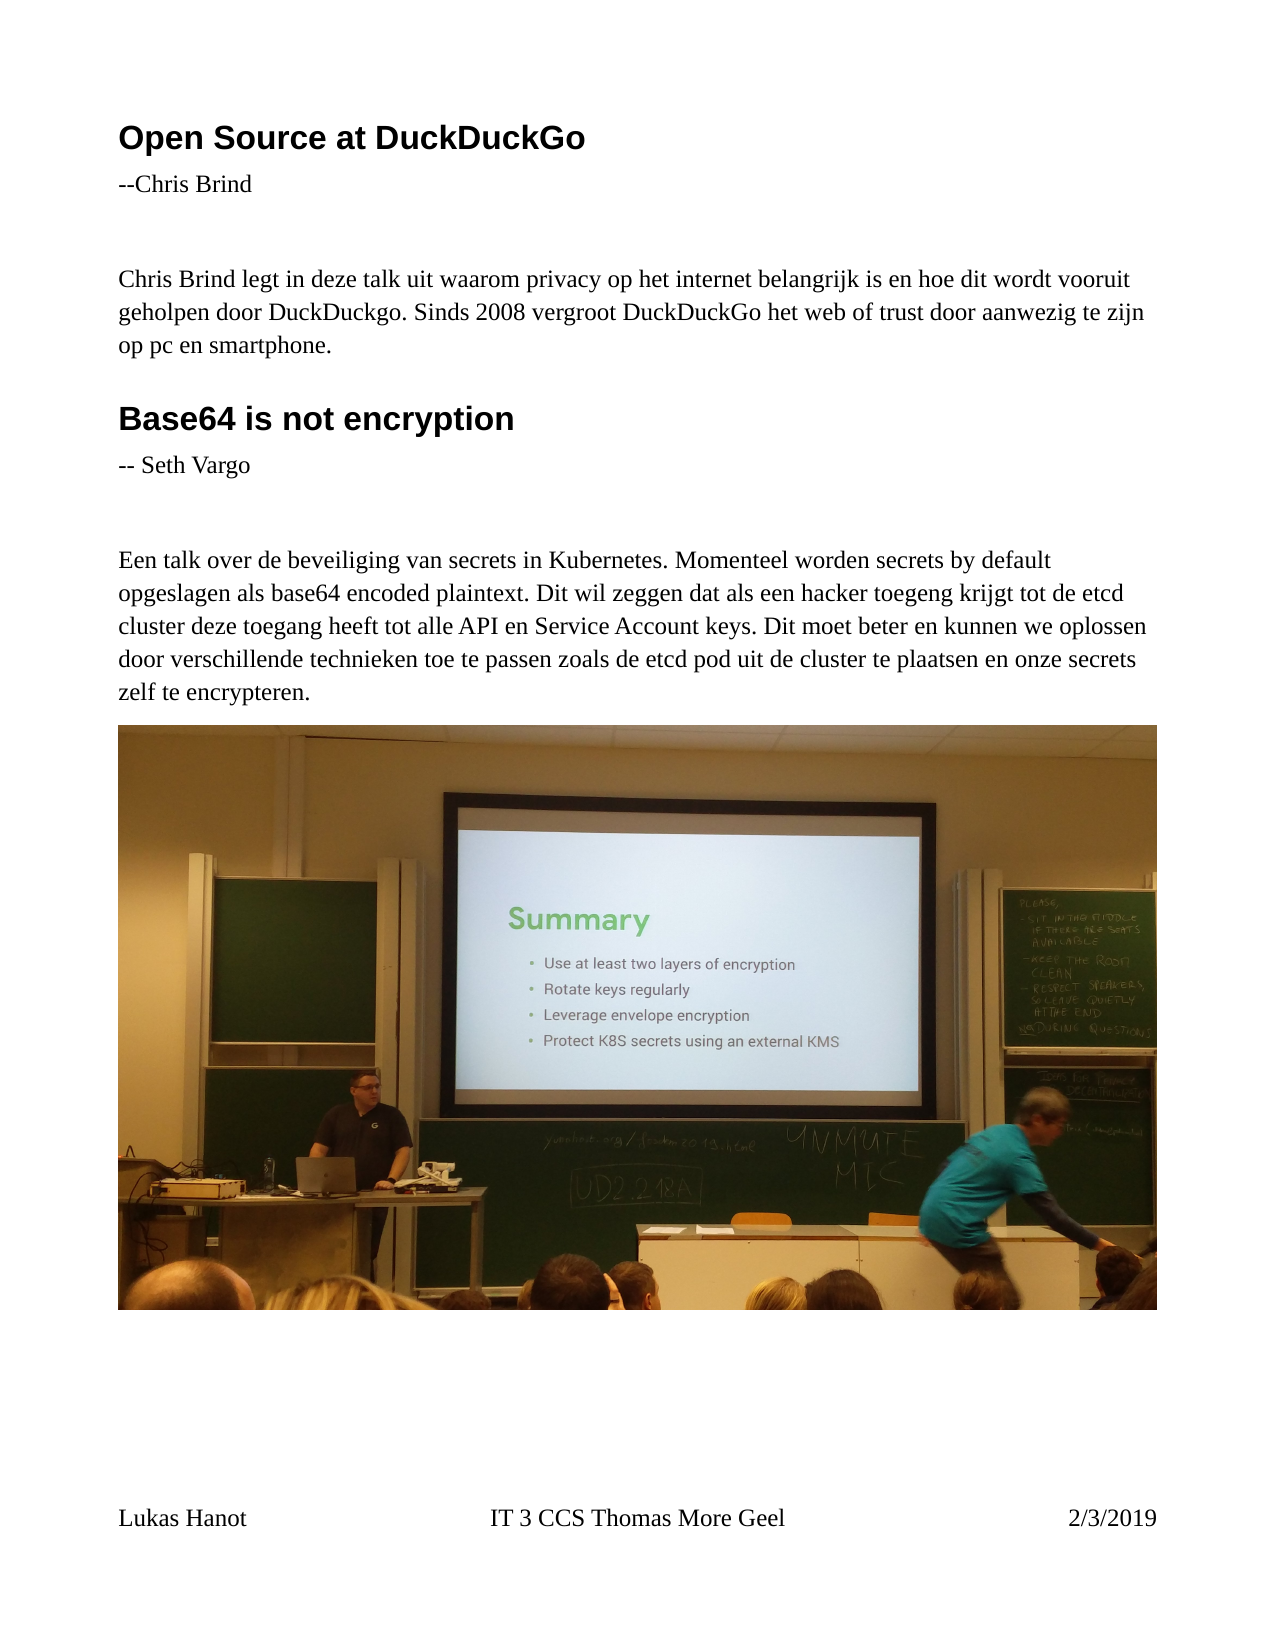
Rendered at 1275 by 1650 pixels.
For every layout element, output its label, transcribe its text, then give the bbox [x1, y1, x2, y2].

text --Chris Brind [118, 169, 1157, 198]
picture [118, 725, 1157, 1310]
subtitle Base64 is not encryption [118, 399, 1157, 438]
subtitle Open Source at DuckDuckGo [118, 118, 1157, 157]
text -- Seth Vargo [118, 450, 1157, 479]
text Chris Brind legt in deze talk uit waarom privacy op het internet belangrijk is en hoe dit wordt vooruit geholpen door DuckDuckgo. Sinds 2008 vergroot DuckDuckGo het web of trust door aanwezig te zijn op pc en smartphone. [118, 264, 1157, 359]
text Een talk over de beveiliging van secrets in Kubernetes. Momenteel worden secrets by default opgeslagen als base64 encoded plaintext. Dit wil zeggen dat als een hacker toegeng krijgt tot de etcd cluster deze toegang heeft tot alle API en Service Account keys. Dit moet beter en kunnen we oplossen door verschillende technieken toe te passen zoals de etcd pod uit de cluster te plaatsen en onze secrets zelf te encrypteren. [118, 545, 1157, 706]
